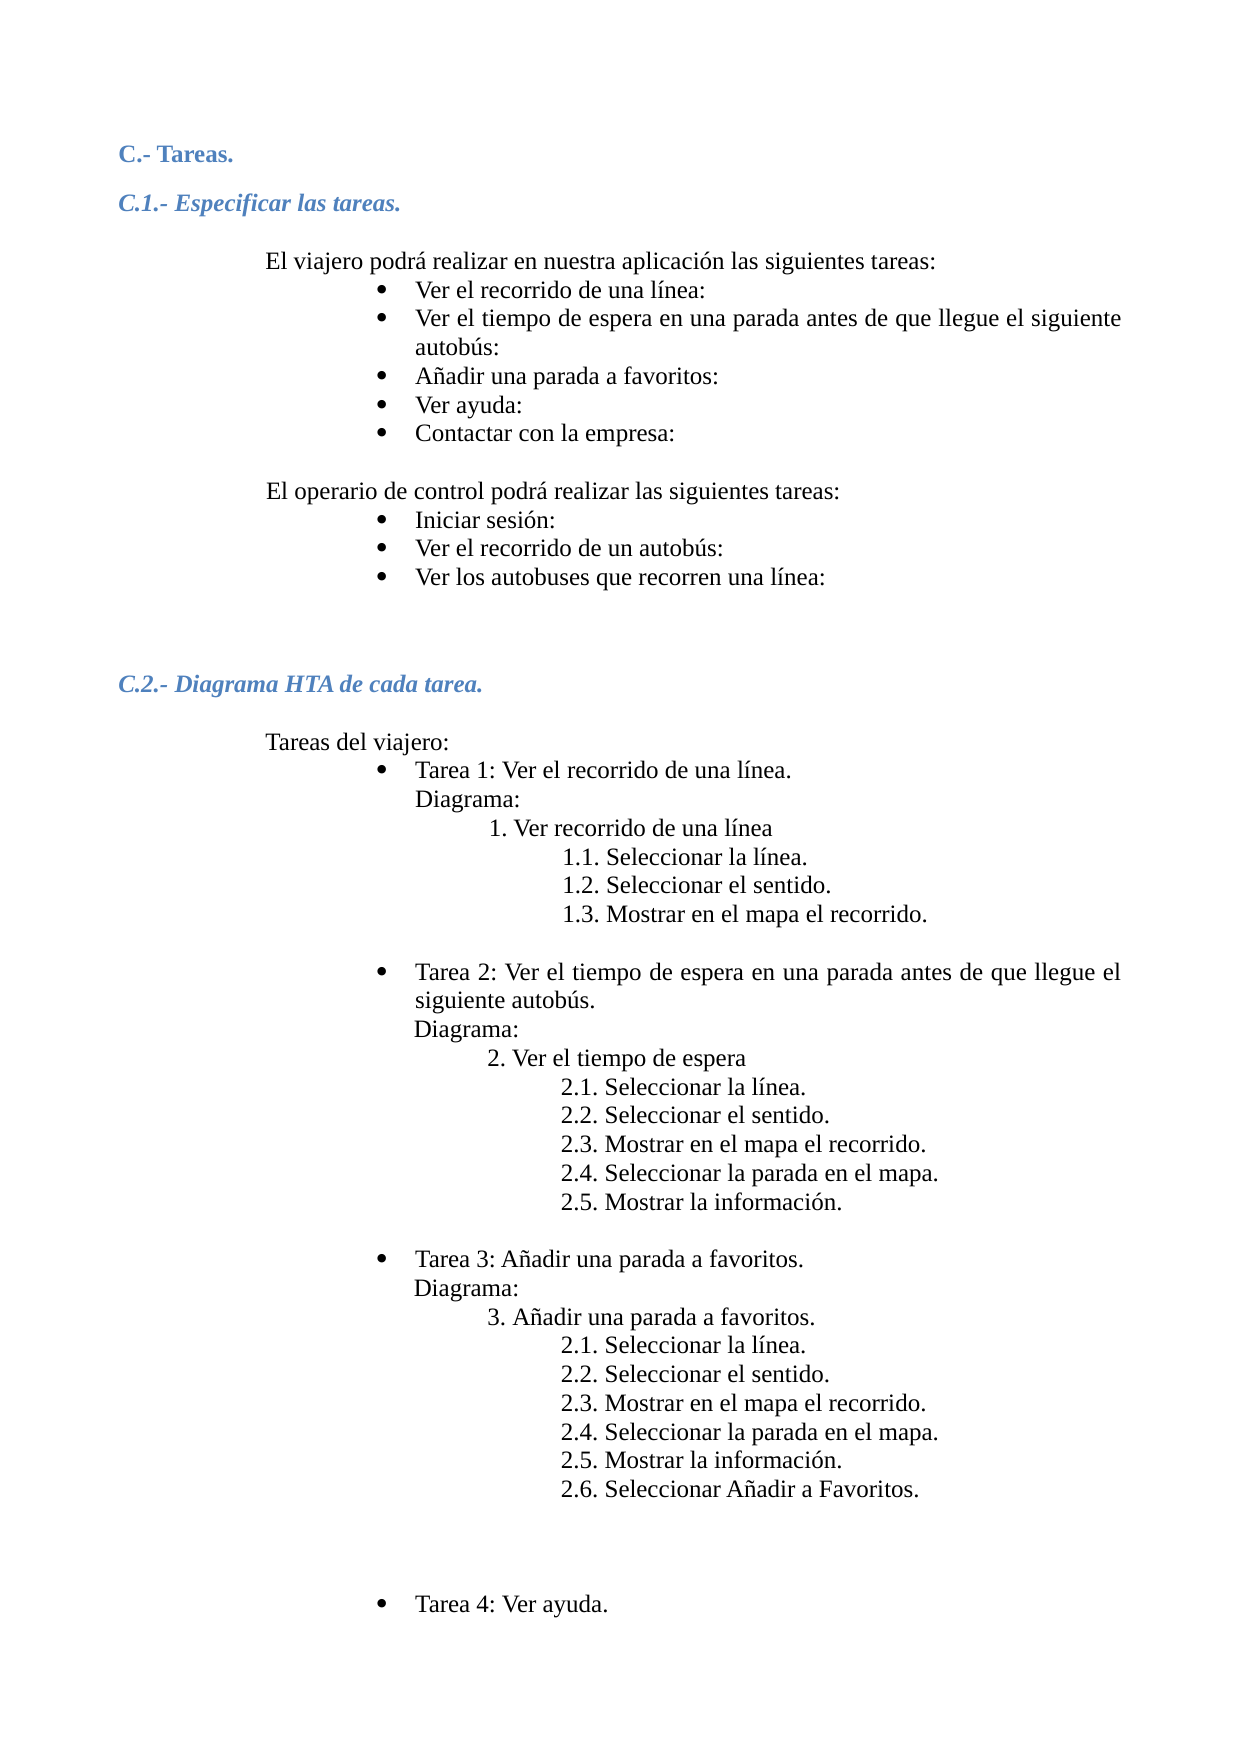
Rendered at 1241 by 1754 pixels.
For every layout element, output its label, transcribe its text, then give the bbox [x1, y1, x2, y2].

text Diagrama: [340, 1014, 1122, 1043]
text 1.2. Seleccionar el sentido. [415, 871, 1122, 899]
text Tareas del viajero: [118, 727, 1122, 756]
text El viajero podrá realizar en nuestra aplicación las siguientes tareas: [118, 246, 1122, 275]
list Tarea 2: Ver el tiempo de espera en una parada antes de que llegue el siguiente autobús. [377, 957, 1122, 1014]
text El operario de control podrá realizar las siguientes tareas: [266, 476, 1122, 505]
text 2.4. Seleccionar la parada en el mapa. [340, 1158, 1122, 1187]
text 2.5. Mostrar la información. [340, 1446, 1122, 1474]
list Ver el recorrido de un autobús: [377, 533, 1122, 562]
text 2.6. Seleccionar Añadir a Favoritos. [340, 1474, 1122, 1503]
text 2.5. Mostrar la información. [340, 1187, 1122, 1216]
list Tarea 4: Ver ayuda. [377, 1589, 1122, 1618]
text 2.3. Mostrar en el mapa el recorrido. [340, 1129, 1122, 1158]
list Ver el recorrido de una línea: [377, 275, 1122, 303]
list Añadir una parada a favoritos: [377, 361, 1122, 390]
text 2.3. Mostrar en el mapa el recorrido. [340, 1388, 1122, 1417]
subtitle C.- Tareas. [118, 139, 1122, 168]
text 1. Ver recorrido de una línea [415, 813, 1122, 842]
text 2.1. Seleccionar la línea. [340, 1331, 1122, 1359]
list Ver ayuda: [377, 390, 1122, 418]
list Ver el tiempo de espera en una parada antes de que llegue el siguiente autobús: [377, 303, 1122, 361]
subtitle C.1.- Especificar las tareas. [118, 188, 1122, 217]
text 1.1. Seleccionar la línea. [415, 842, 1122, 871]
text 2.2. Seleccionar el sentido. [340, 1101, 1122, 1129]
text Diagrama: [415, 784, 1122, 813]
list Ver los autobuses que recorren una línea: [377, 562, 1122, 591]
text Diagrama: [340, 1273, 1122, 1302]
text 3. Añadir una parada a favoritos. [340, 1302, 1122, 1331]
text 2. Ver el tiempo de espera [340, 1043, 1122, 1072]
text 2.1. Seleccionar la línea. [340, 1072, 1122, 1101]
list Tarea 1: Ver el recorrido de una línea. [377, 756, 1122, 784]
text 2.2. Seleccionar el sentido. [340, 1359, 1122, 1388]
subtitle C.2.- Diagrama HTA de cada tarea. [118, 669, 1122, 698]
text 2.4. Seleccionar la parada en el mapa. [340, 1417, 1122, 1446]
list Iniciar sesión: [377, 505, 1122, 533]
list Contactar con la empresa: [377, 418, 1122, 447]
text 1.3. Mostrar en el mapa el recorrido. [415, 899, 1122, 928]
list Tarea 3: Añadir una parada a favoritos. [377, 1244, 1122, 1273]
